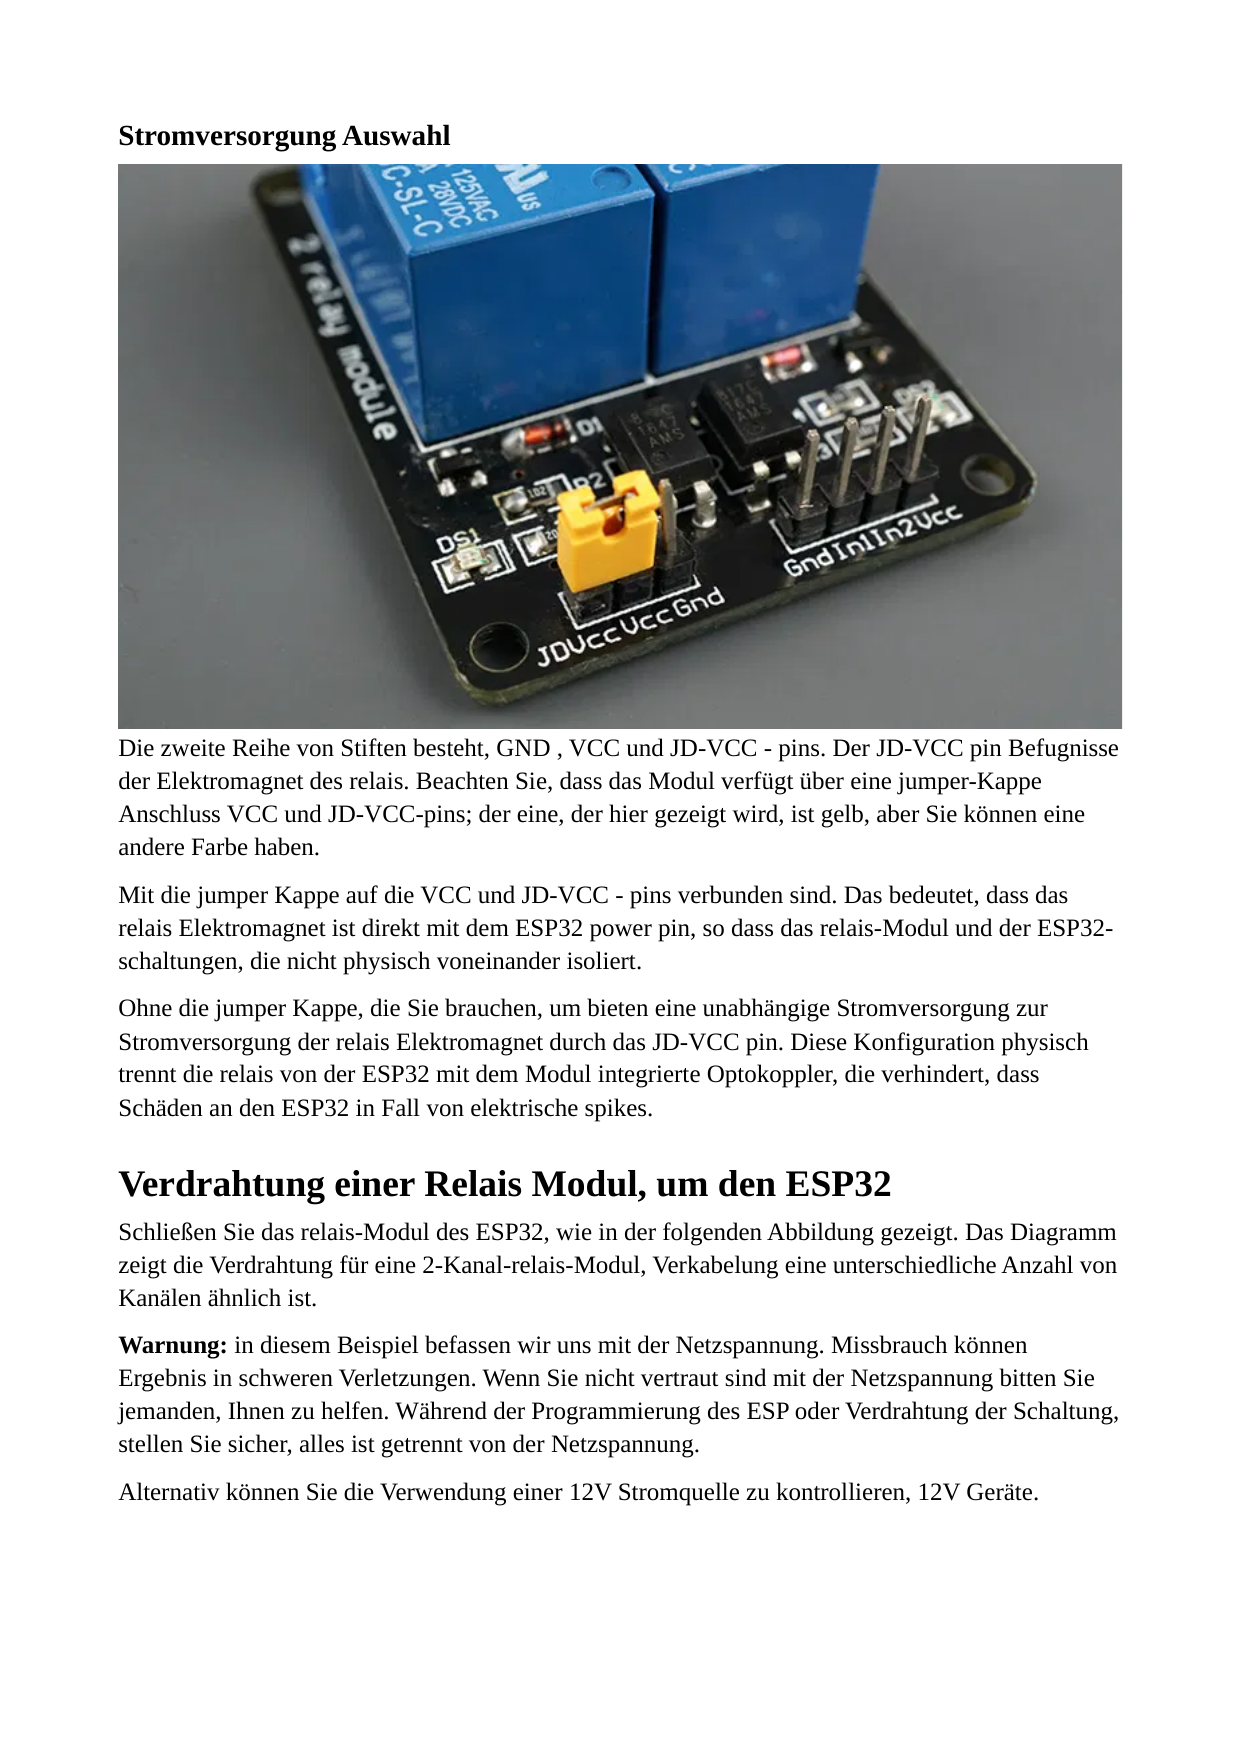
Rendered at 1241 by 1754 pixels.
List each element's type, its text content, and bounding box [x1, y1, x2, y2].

subtitle Verdrahtung einer Relais Modul, um den ESP32 [118, 1161, 1122, 1204]
text Schließen Sie das relais-Modul des ESP32, wie in der folgenden Abbildung gezeigt. Das Diagramm zeigt die Verdrahtung für eine 2-Kanal-relais-Modul, Verkabelung eine unterschiedliche Anzahl von Kanälen ähnlich ist. [118, 1217, 1122, 1311]
text Warnung: in diesem Beispiel befassen wir uns mit der Netzspannung. Missbrauch können Ergebnis in schweren Verletzungen. Wenn Sie nicht vertraut sind mit der Netzspannung bitten Sie jemanden, Ihnen zu helfen. Während der Programmierung des ESP oder Verdrahtung der Schaltung, stellen Sie sicher, alles ist getrennt von der Netzspannung. [118, 1330, 1122, 1458]
text Mit die jumper Kappe auf die VCC und JD-VCC - pins verbunden sind. Das bedeutet, dass das relais Elektromagnet ist direkt mit dem ESP32 power pin, so dass das relais-Modul und der ESP32-schaltungen, die nicht physisch voneinander isoliert. [118, 880, 1122, 975]
text Ohne die jumper Kappe, die Sie brauchen, um bieten eine unabhängige Stromversorgung zur Stromversorgung der relais Elektromagnet durch das JD-VCC pin. Diese Konfiguration physisch trennt die relais von der ESP32 mit dem Modul integrierte Optokoppler, die verhindert, dass Schäden an den ESP32 in Fall von elektrische spikes. [118, 993, 1122, 1121]
text Alternativ können Sie die Verwendung einer 12V Stromquelle zu kontrollieren, 12V Geräte. [118, 1477, 1122, 1506]
text Die zweite Reihe von Stiften besteht, GND , VCC und JD-VCC - pins. Der JD-VCC pin Befugnisse der Elektromagnet des relais. Beachten Sie, dass das Modul verfügt über eine jumper-Kappe Anschluss VCC und JD-VCC-pins; der eine, der hier gezeigt wird, ist gelb, aber Sie können eine andere Farbe haben. [118, 729, 1122, 861]
subtitle Stromversorgung Auswahl [118, 118, 1122, 152]
picture [118, 164, 1123, 729]
